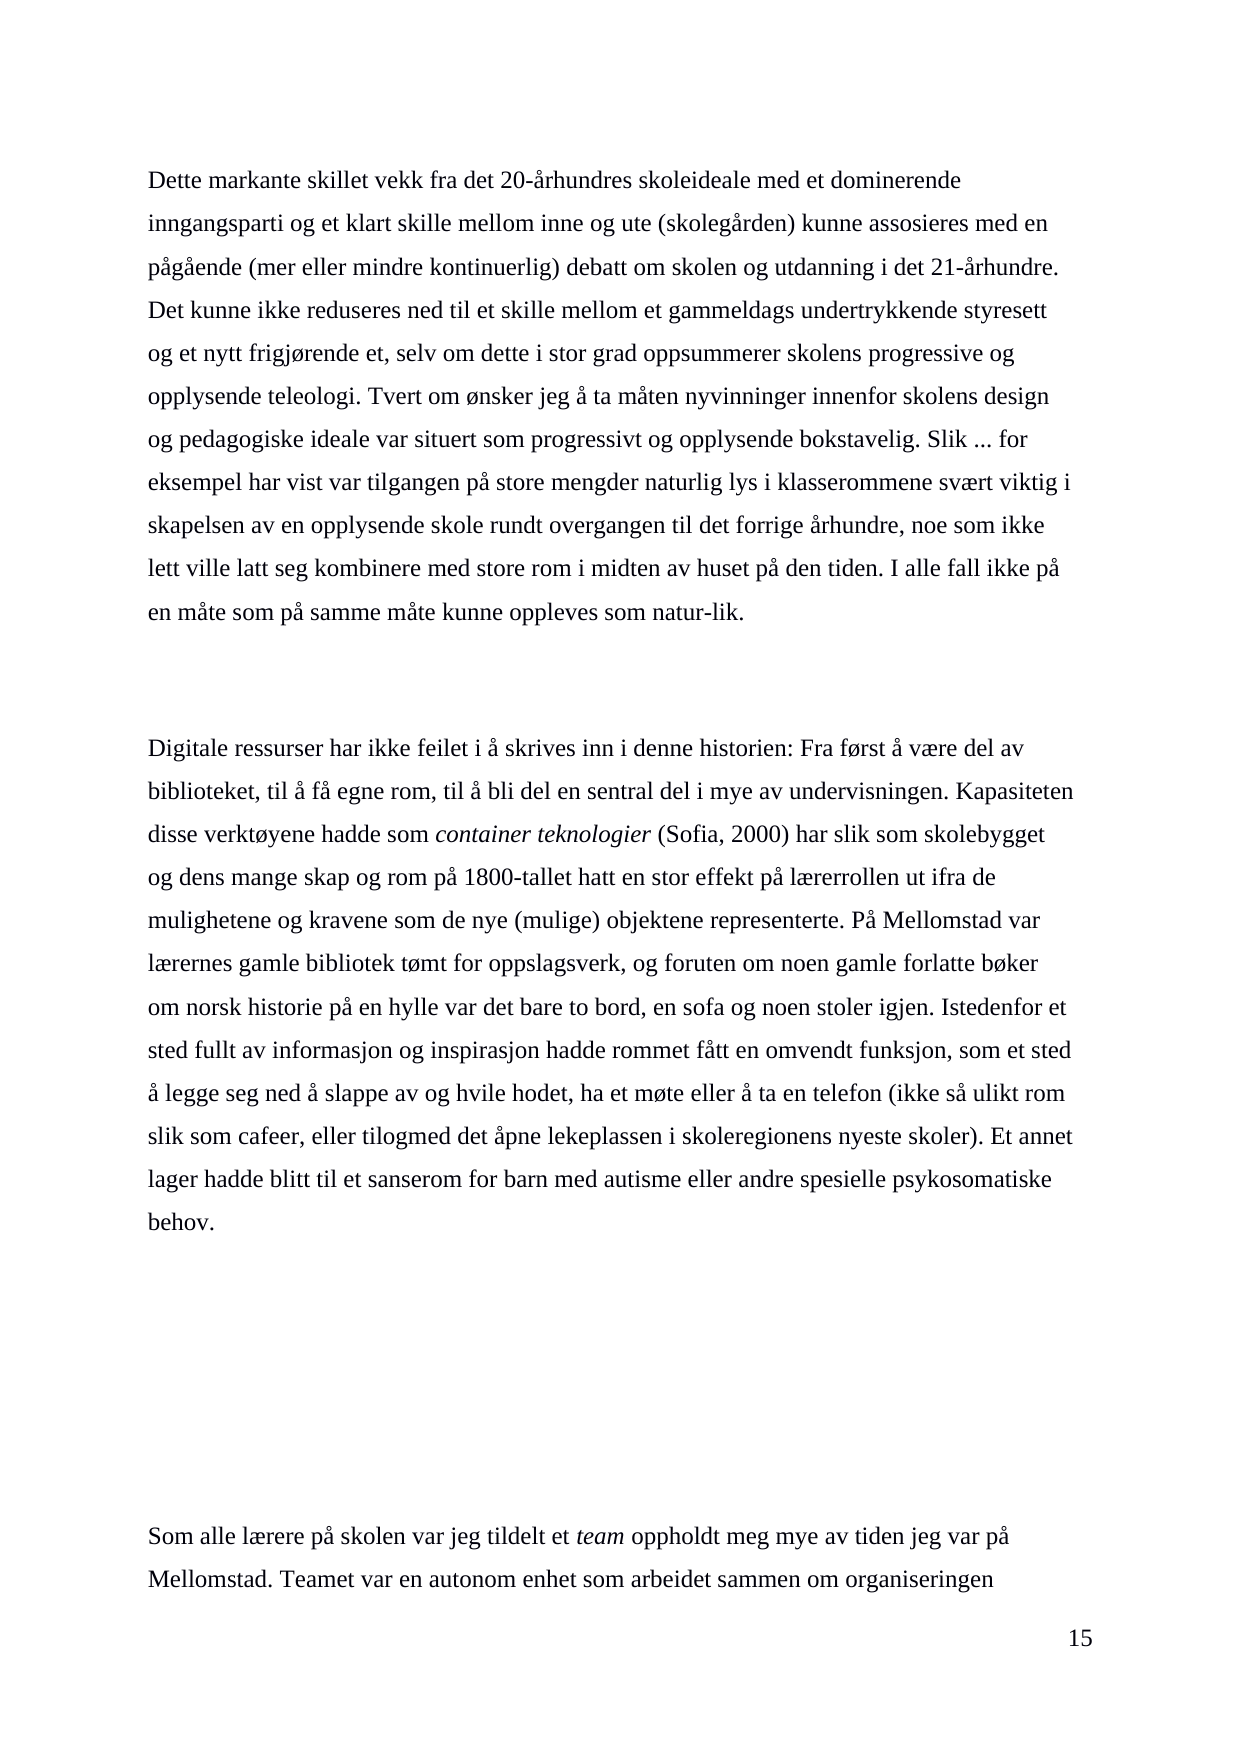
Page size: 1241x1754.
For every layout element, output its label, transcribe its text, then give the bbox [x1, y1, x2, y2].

text Digitale ressurser har ikke feilet i å skrives inn i denne historien: Fra først å være del av biblioteket, til å få egne rom, til å bli del en sentral del i mye av undervisningen. Kapasiteten disse verktøyene hadde som container teknologier (Sofia, 2000) har slik som skolebygget og dens mange skap og rom på 1800-tallet hatt en stor effekt på lærerrollen ut ifra de mulighetene og kravene som de nye (mulige) objektene representerte. På Mellomstad var lærernes gamle bibliotek tømt for oppslagsverk, og foruten om noen gamle forlatte bøker om norsk historie på en hylle var det bare to bord, en sofa og noen stoler igjen. Istedenfor et sted fullt av informasjon og inspirasjon hadde rommet fått en omvendt funksjon, som et sted å legge seg ned å slappe av og hvile hodet, ha et møte eller å ta en telefon (ikke så ulikt rom slik som cafeer, eller tilogmed det åpne lekeplassen i skoleregionens nyeste skoler). Et annet lager hadde blitt til et sanserom for barn med autisme eller andre spesielle psykosomatiske behov. [148, 733, 1074, 1236]
text Dette markante skillet vekk fra det 20-århundres skoleideale med et dominerende inngangsparti og et klart skille mellom inne og ute (skolegården) kunne assosieres med en pågående (mer eller mindre kontinuerlig) debatt om skolen og utdanning i det 21-århundre. Det kunne ikke reduseres ned til et skille mellom et gammeldags undertrykkende styresett og et nytt frigjørende et, selv om dette i stor grad oppsummerer skolens progressive og opplysende teleologi. Tvert om ønsker jeg å ta måten nyvinninger innenfor skolens design og pedagogiske ideale var situert som progressivt og opplysende bokstavelig. Slik ... for eksempel har vist var tilgangen på store mengder naturlig lys i klasserommene svært viktig i skapelsen av en opplysende skole rundt overgangen til det forrige århundre, noe som ikke lett ville latt seg kombinere med store rom i midten av huset på den tiden. I alle fall ikke på en måte som på samme måte kunne oppleves som natur-lik. [148, 165, 1074, 625]
text Som alle lærere på skolen var jeg tildelt et team oppholdt meg mye av tiden jeg var på Mellomstad. Teamet var en autonom enhet som arbeidet sammen om organiseringen [148, 1521, 1092, 1593]
